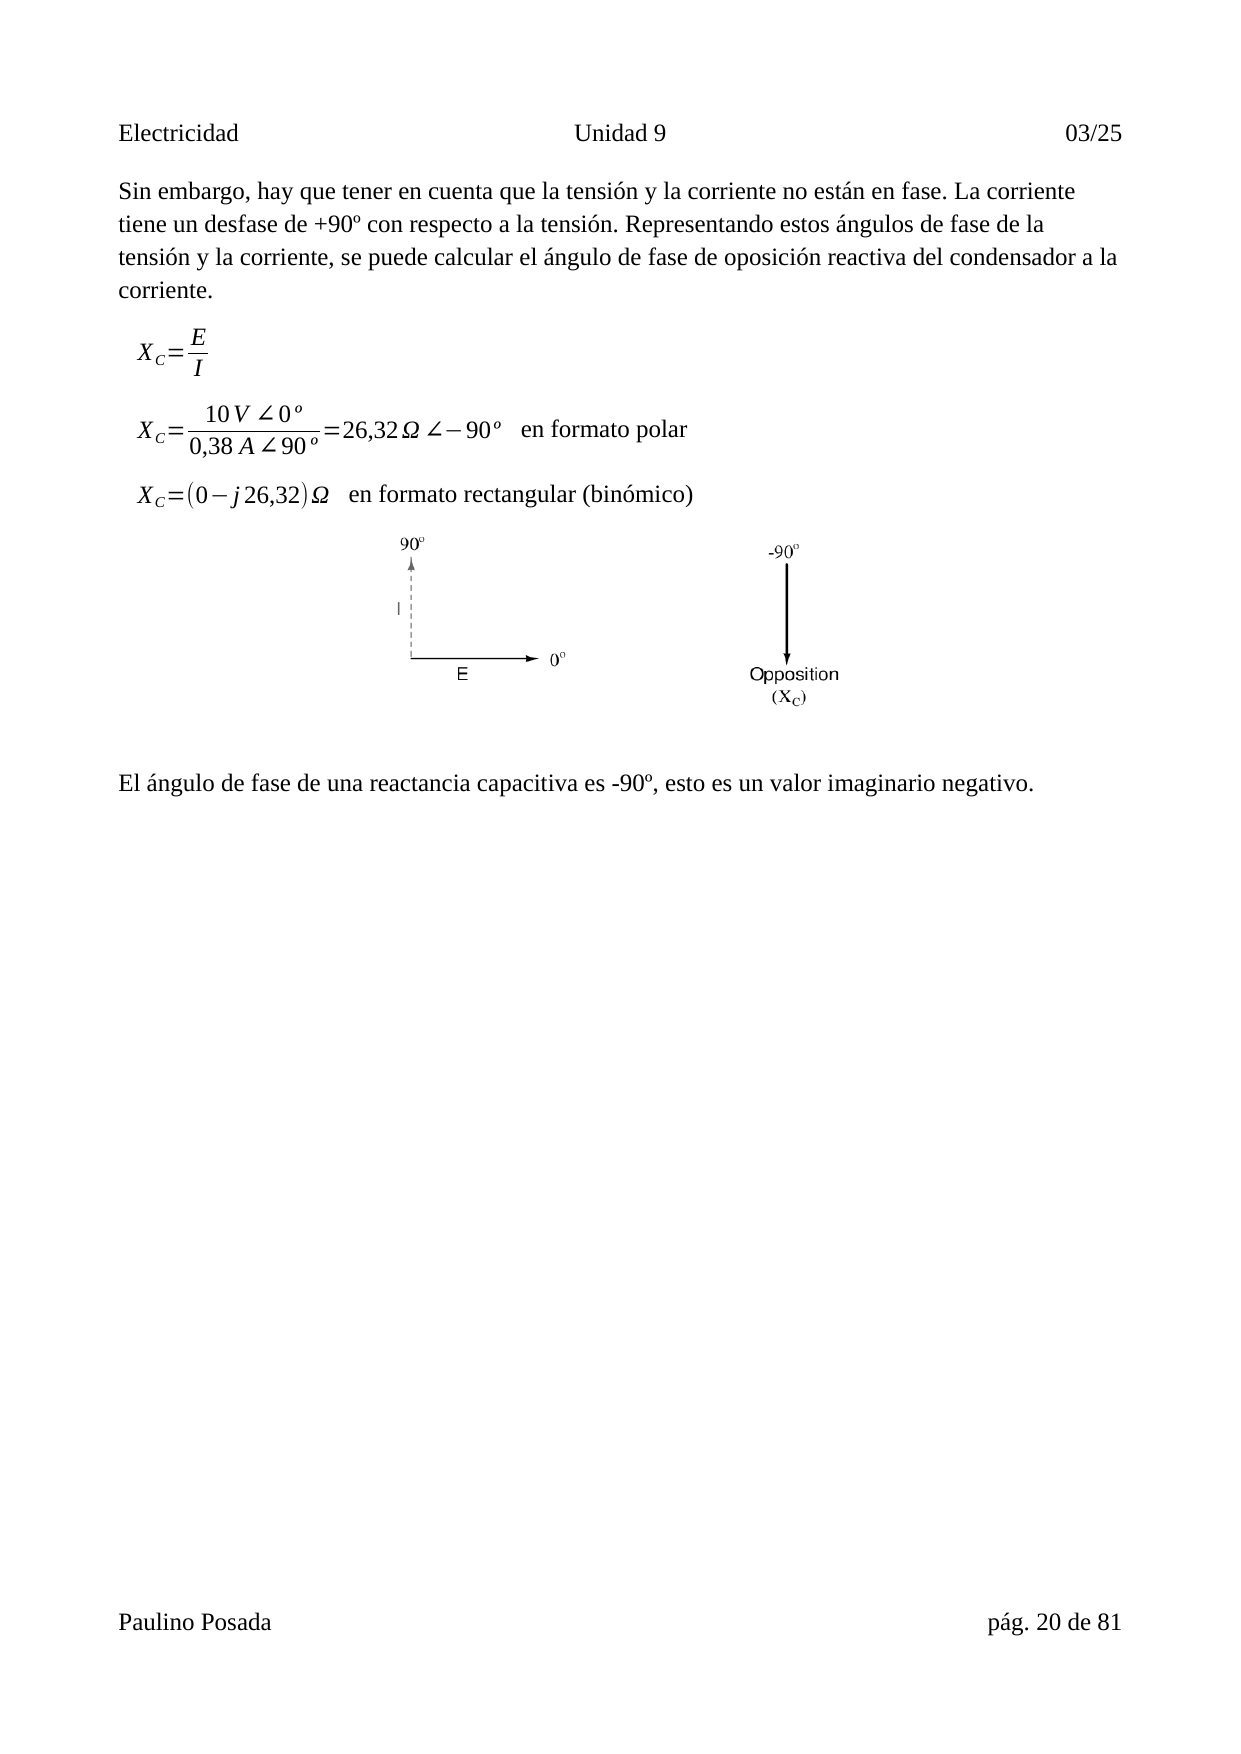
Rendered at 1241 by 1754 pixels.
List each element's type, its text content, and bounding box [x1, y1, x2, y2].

text El ángulo de fase de una reactancia capacitiva es -90º, esto es un valor imaginario negativo. [118, 768, 1122, 797]
text Sin embargo, hay que tener en cuenta que la tensión y la corriente no están en fase. La corriente tiene un desfase de +90º con respecto a la tensión. Representando estos ángulos de fase de la tensión y la corriente, se puede calcular el ángulo de fase de oposición reactiva del condensador a la corriente. [118, 176, 1122, 304]
text en formato polar [118, 401, 1122, 460]
picture [397, 530, 843, 712]
text en formato rectangular (binómico) [118, 479, 1122, 512]
